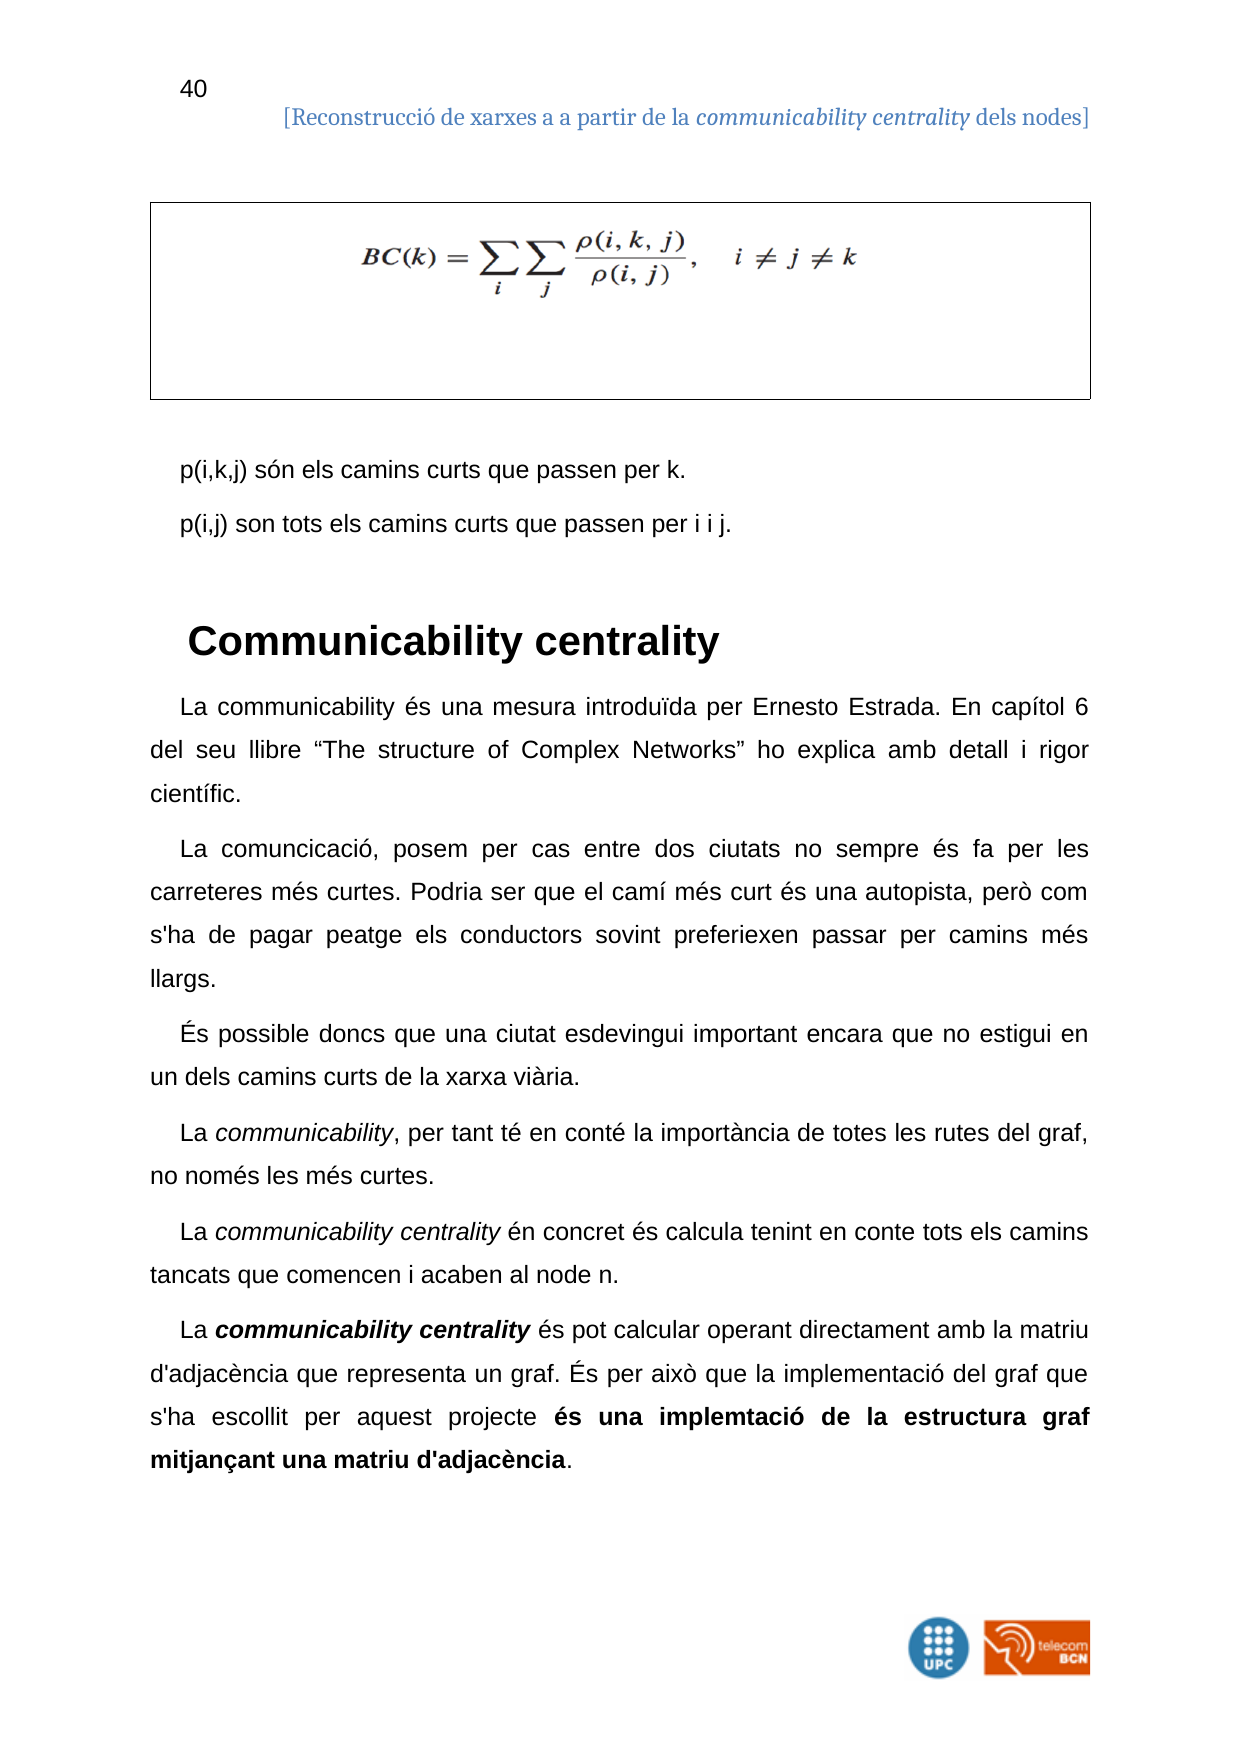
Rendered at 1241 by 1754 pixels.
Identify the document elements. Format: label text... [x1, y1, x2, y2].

table_header [151, 340, 1090, 399]
table_header [151, 208, 338, 339]
subtitle Communicability centrality [187, 616, 1090, 664]
picture [338, 207, 903, 340]
text p(i,j) son tots els camins curts que passen per i i j. [150, 509, 1090, 537]
text La communicability centrality én concret és calcula tenint en conte tots els camins tancats que comencen i acaben al node n. [150, 1217, 1090, 1288]
text És possible doncs que una ciutat esdevingui important encara que no estigui en un dels camins curts de la xarxa viària. [150, 1019, 1090, 1091]
text La comuncicació, posem per cas entre dos ciutats no sempre és fa per les carreteres més curtes. Podria ser que el camí més curt és una autopista, però com s'ha de pagar peatge els conductors sovint preferiexen passar per camins més llargs. [150, 834, 1090, 992]
picture [904, 1614, 1091, 1681]
table_header [903, 208, 1090, 339]
text La communicability centrality és pot calcular operant directament amb la matriu d'adjacència que representa un graf. És per això que la implementació del graf que s'ha escollit per aquest projecte és una implemtació de la estructura graf mitjançant una matriu d'adjacència. [150, 1315, 1090, 1473]
text p(i,k,j) són els camins curts que passen per k. [150, 455, 1090, 483]
text La communicability és una mesura introduïda per Ernesto Estrada. En capítol 6 del seu llibre “The structure of Complex Networks” ho explica amb detall i rigor científic. [150, 692, 1090, 807]
table_header [151, 203, 1090, 207]
text La communicability, per tant té en conté la importància de totes les rutes del graf, no només les més curtes. [150, 1118, 1090, 1190]
